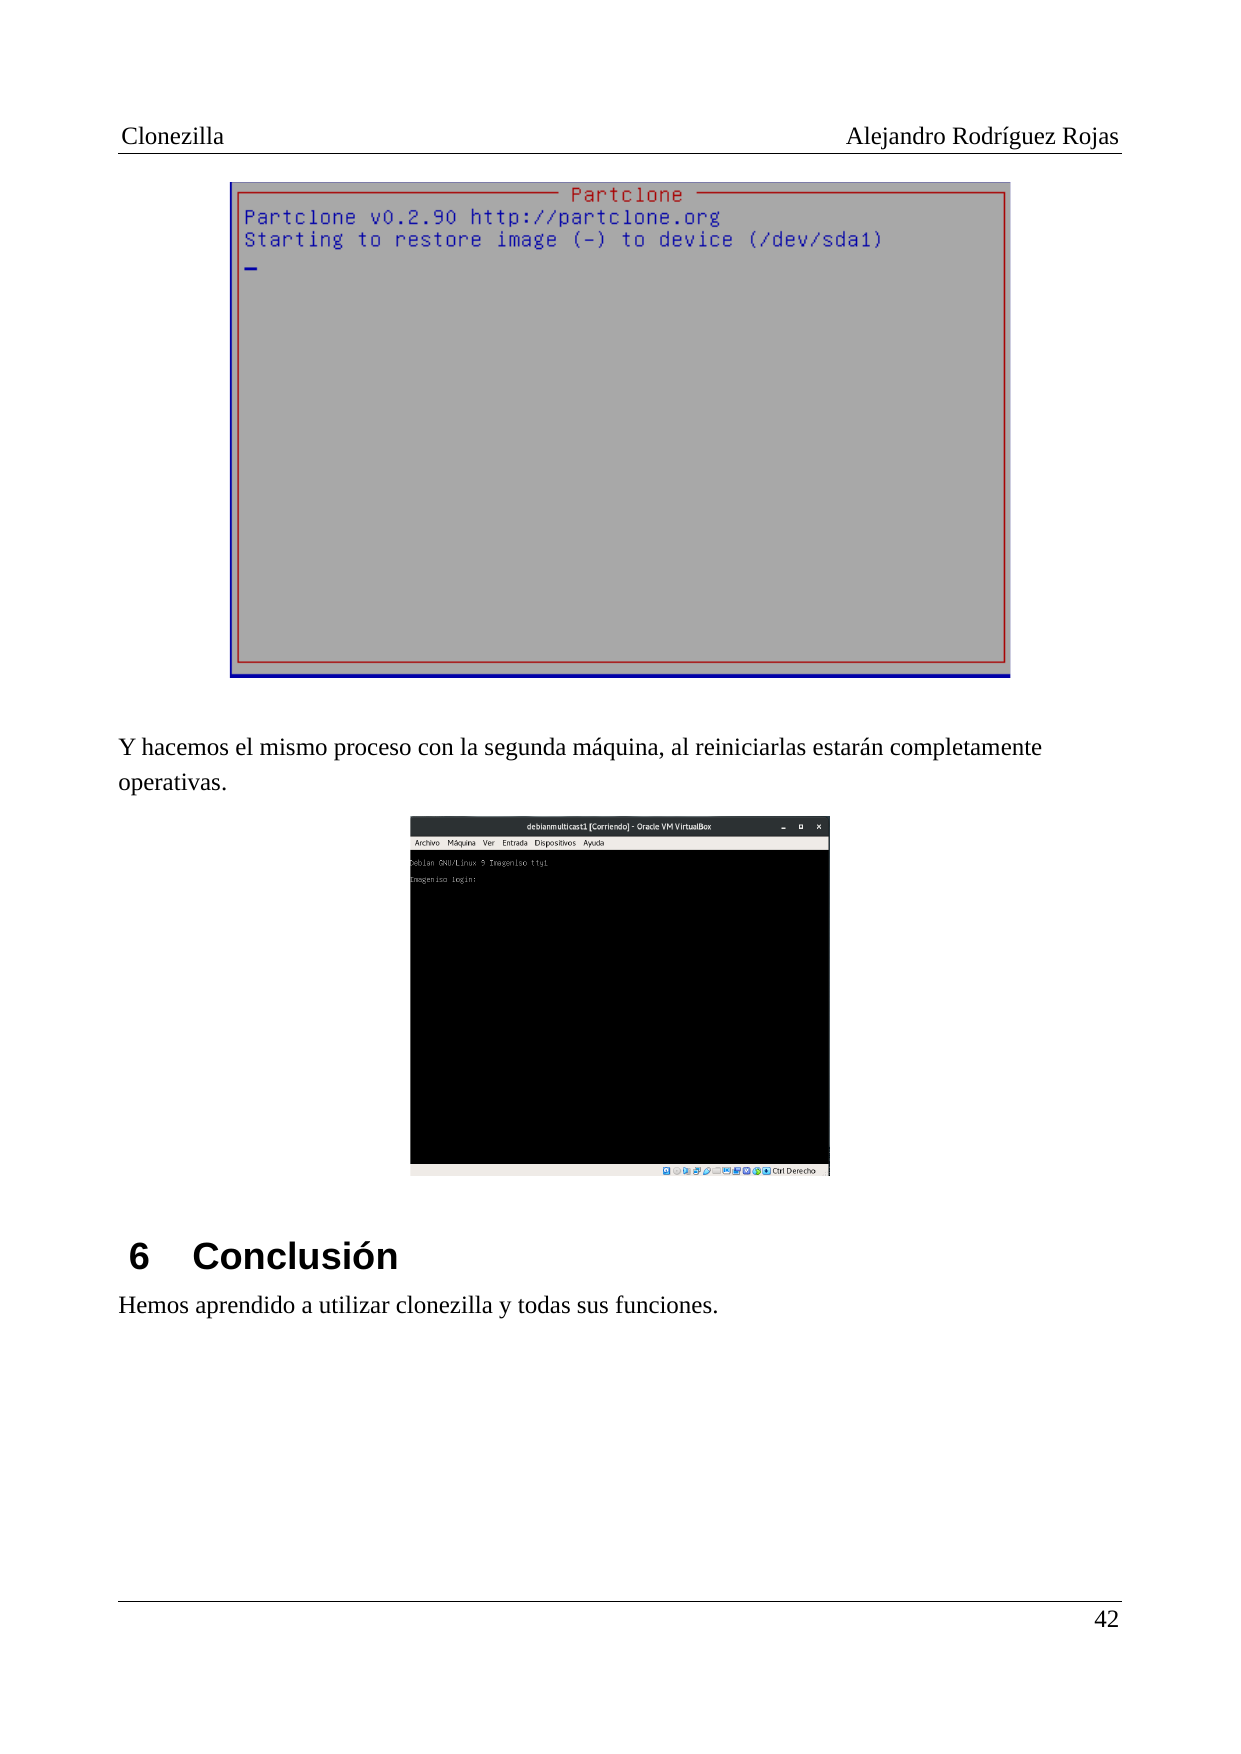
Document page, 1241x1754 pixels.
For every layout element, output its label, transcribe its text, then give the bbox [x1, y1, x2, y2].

picture [688, 816, 830, 1176]
subtitle Conclusión [118, 1233, 1122, 1277]
picture [229, 182, 1011, 678]
text Y hacemos el mismo proceso con la segunda máquina, al reiniciarlas estarán completamente operativas. [118, 732, 1122, 796]
text Hemos aprendido a utilizar clonezilla y todas sus funciones. [118, 1290, 1122, 1318]
